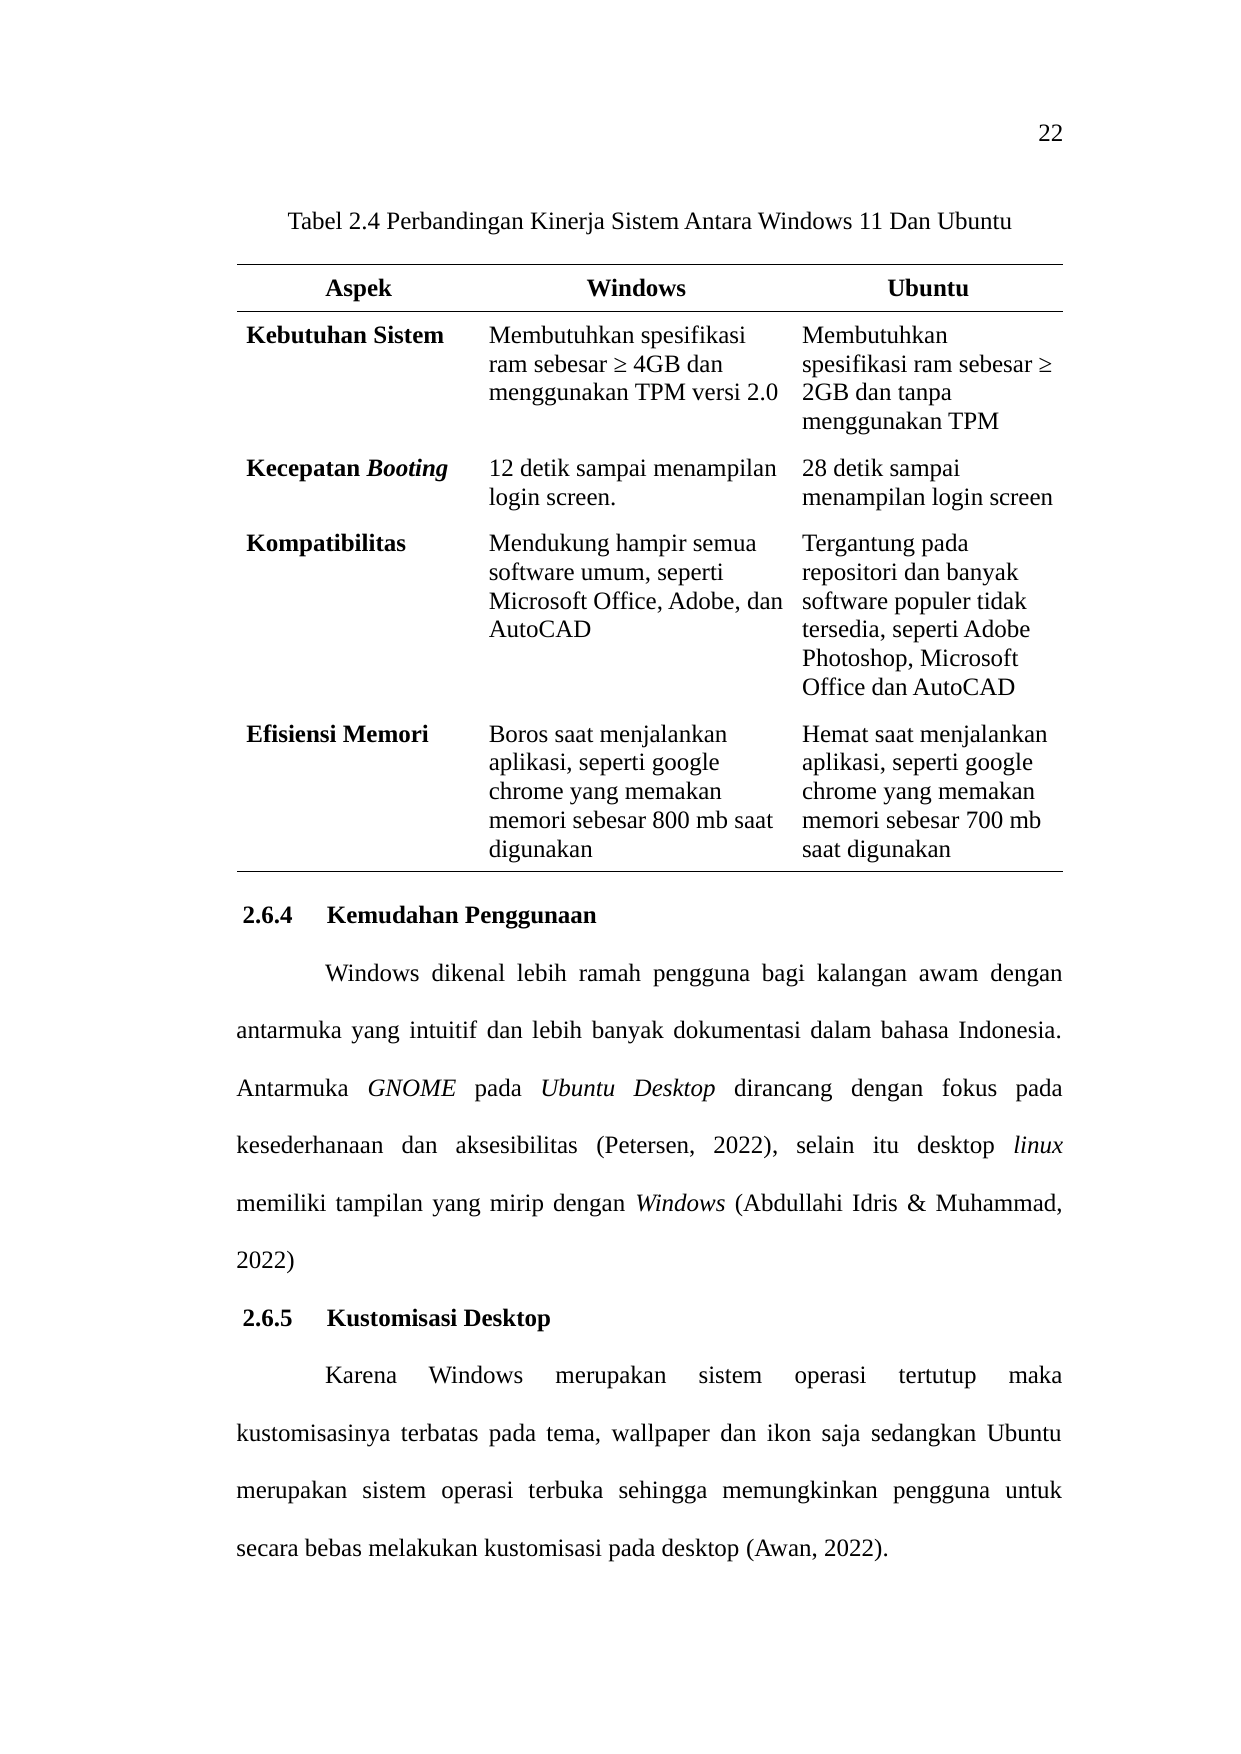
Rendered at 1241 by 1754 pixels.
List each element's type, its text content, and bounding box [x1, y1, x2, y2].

text Tabel 2.4 Perbandingan kinerja sistem antara windows 11 dan Ubuntu [236, 206, 1063, 235]
table_cell Kecepatan Booting [237, 444, 479, 519]
table_header Ubuntu [793, 265, 1063, 311]
table_cell Membutuhkan spesifikasi ram sebesar ≥ 4GB dan menggunakan TPM versi 2.0 [480, 312, 793, 444]
table_cell Kebutuhan Sistem [237, 312, 479, 444]
text Windows dikenal lebih ramah pengguna bagi kalangan awam dengan antarmuka yang intuitif dan lebih banyak dokumentasi dalam bahasa Indonesia. Antarmuka GNOME pada Ubuntu Desktop dirancang dengan fokus pada kesederhanaan dan aksesibilitas (Petersen, 2022), selain itu desktop linux memiliki tampilan yang mirip dengan Windows (Abdullahi Idris & Muhammad, 2022) [236, 958, 1063, 1274]
table_cell Boros saat menjalankan aplikasi, seperti google chrome yang memakan memori sebesar 800 mb saat digunakan [480, 710, 793, 871]
table_cell Hemat saat menjalankan aplikasi, seperti google chrome yang memakan memori sebesar 700 mb saat digunakan [793, 710, 1063, 871]
table_cell Tergantung pada repositori dan banyak software populer tidak tersedia, seperti Adobe Photoshop, Microsoft Office dan AutoCAD [793, 519, 1063, 710]
table_cell Mendukung hampir semua software umum, seperti Microsoft Office, Adobe, dan AutoCAD [480, 519, 793, 710]
table_cell 28 detik sampai menampilan login screen [793, 444, 1063, 519]
table_cell Efisiensi Memori [237, 710, 479, 871]
text Karena Windows merupakan sistem operasi tertutup maka kustomisasinya terbatas pada tema, wallpaper dan ikon saja sedangkan Ubuntu merupakan sistem operasi terbuka sehingga memungkinkan pengguna untuk secara bebas melakukan kustomisasi pada desktop (Awan, 2022). [236, 1360, 1063, 1562]
table_header Windows [480, 265, 793, 311]
subtitle Kustomisasi Desktop [236, 1303, 1063, 1332]
subtitle Kemudahan Penggunaan [236, 900, 1063, 929]
table_cell Membutuhkan spesifikasi ram sebesar ≥ 2GB dan tanpa menggunakan TPM [793, 312, 1063, 444]
table_cell Kompatibilitas [237, 519, 479, 710]
table_cell 12 detik sampai menampilan login screen. [480, 444, 793, 519]
table_header Aspek [237, 265, 479, 311]
